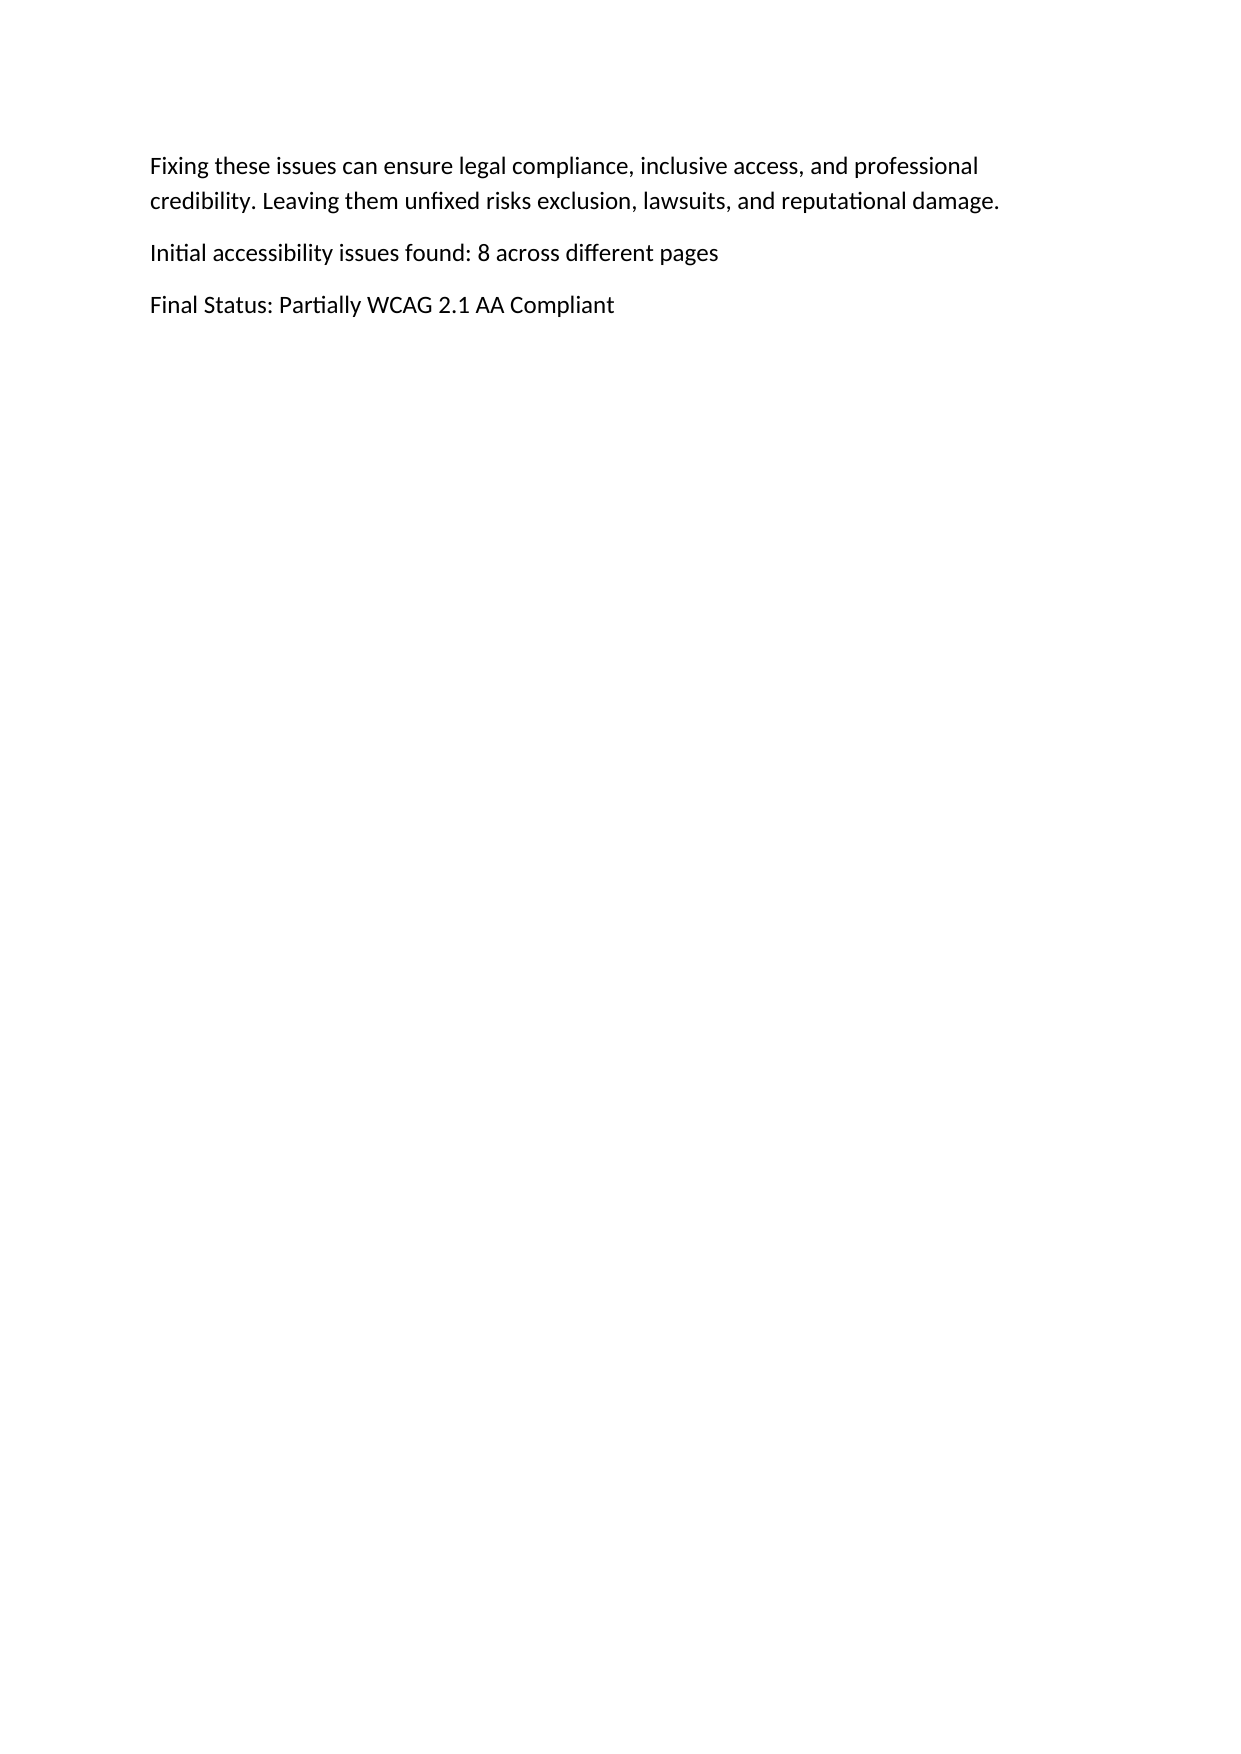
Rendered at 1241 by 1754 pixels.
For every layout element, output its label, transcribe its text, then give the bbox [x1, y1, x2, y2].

text Fixing these issues can ensure legal compliance, inclusive access, and professional credibility. Leaving them unfixed risks exclusion, lawsuits, and reputational damage. [150, 150, 1090, 216]
text Initial accessibility issues found: 8 across different pages [150, 237, 1090, 268]
text Final Status: Partially WCAG 2.1 AA Compliant [150, 289, 1090, 320]
